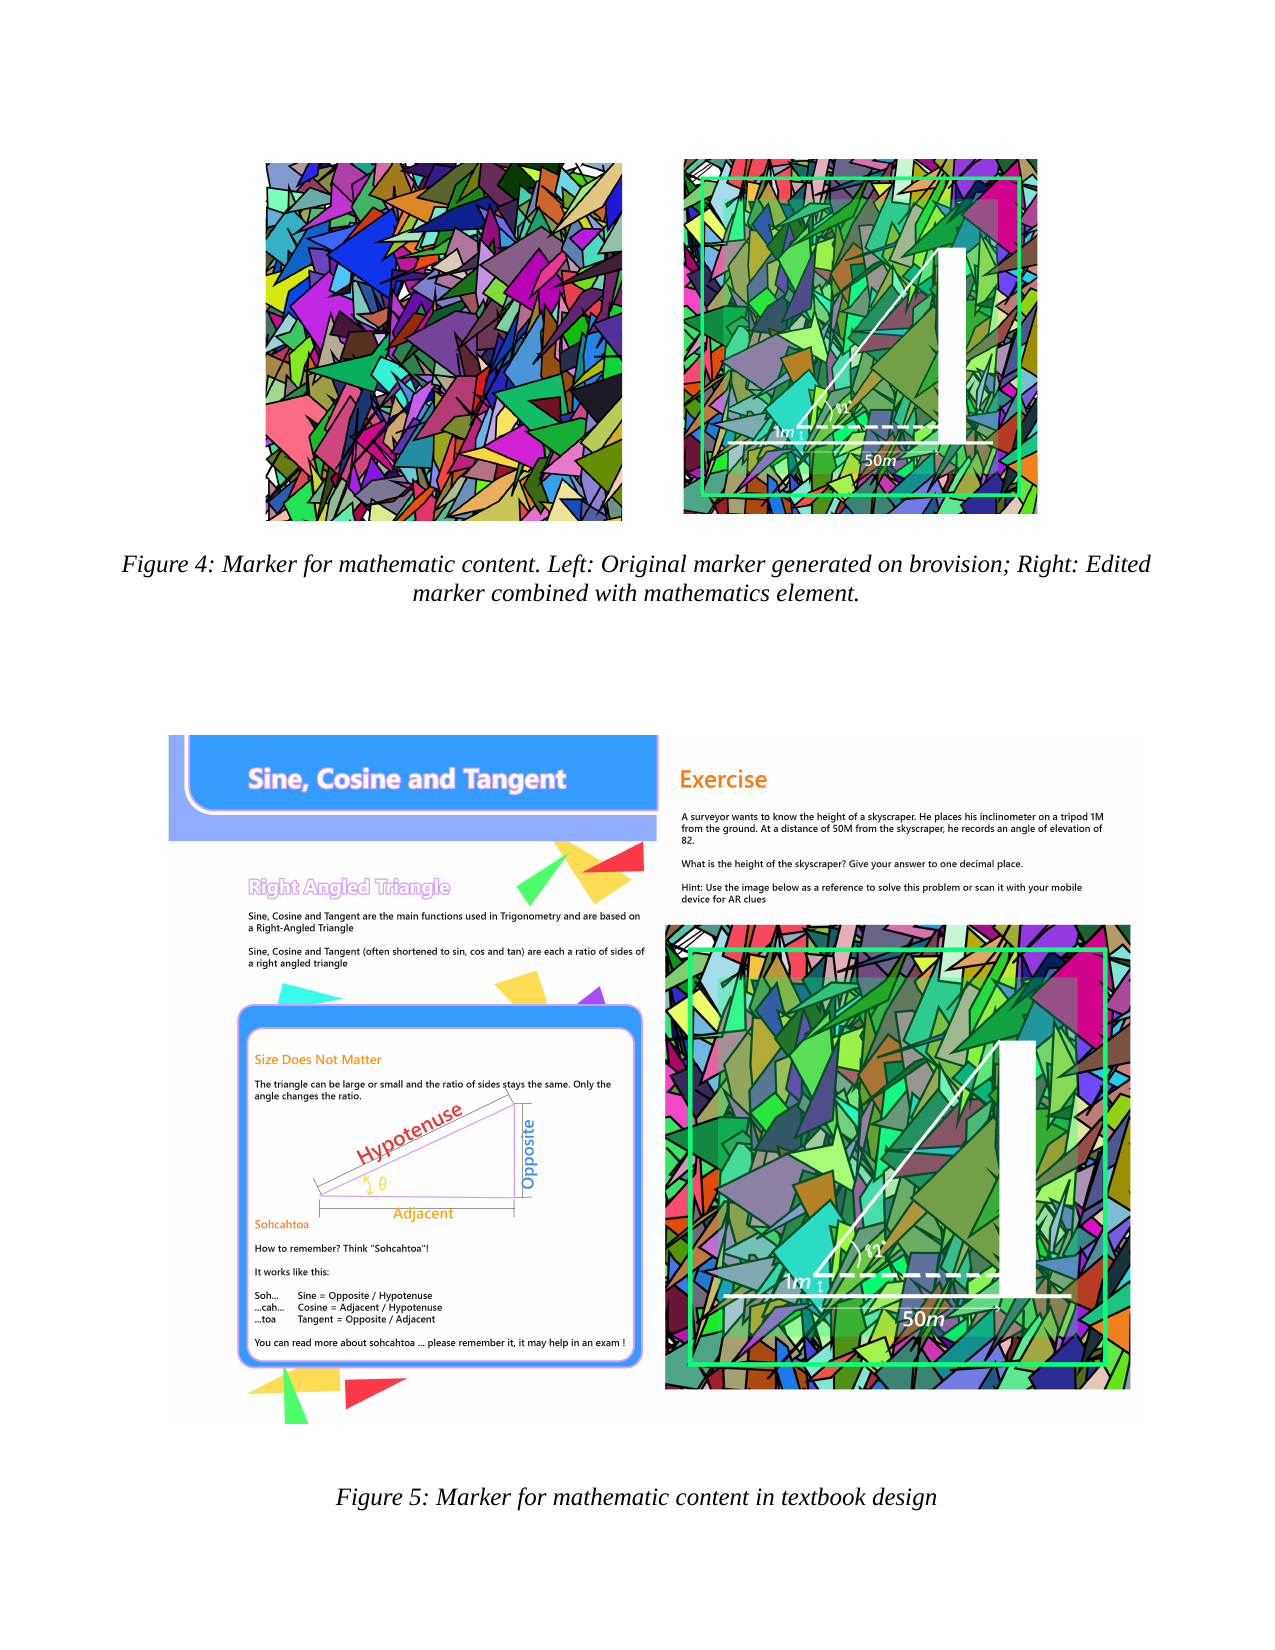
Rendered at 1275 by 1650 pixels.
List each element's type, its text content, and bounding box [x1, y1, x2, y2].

picture [683, 159, 1038, 514]
text Figure 4: Marker for mathematic content. Left: Original marker generated on brovision; Right: Edited marker combined with mathematics element. [118, 549, 1157, 607]
text Figure 5: Marker for mathematic content in textbook design [118, 1482, 1157, 1510]
picture [265, 163, 623, 521]
picture [168, 735, 1143, 1424]
